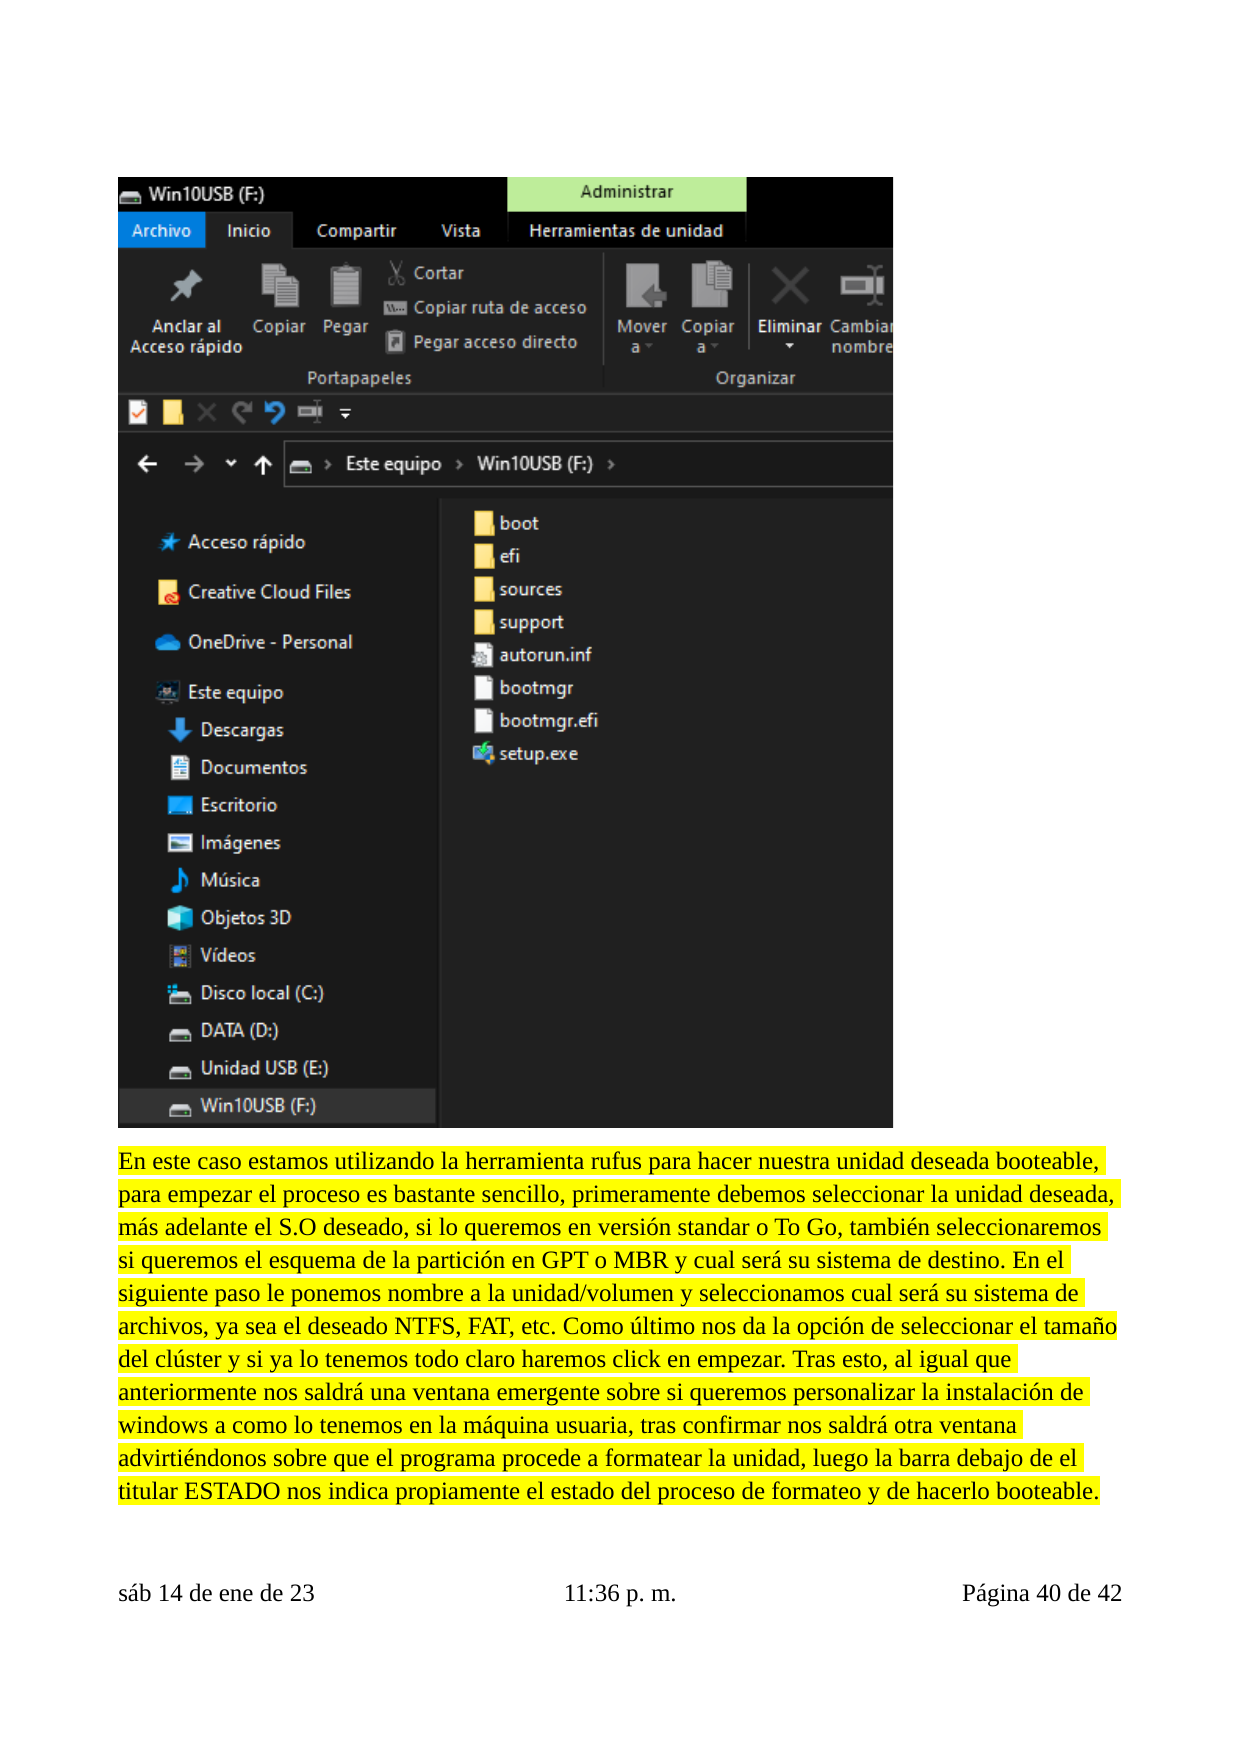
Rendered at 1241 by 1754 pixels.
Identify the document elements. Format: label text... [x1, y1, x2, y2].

text En este caso estamos utilizando la herramienta rufus para hacer nuestra unidad deseada booteable, para empezar el proceso es bastante sencillo, primeramente debemos seleccionar la unidad deseada, más adelante el S.O deseado, si lo queremos en versión standar o To Go, también seleccionaremos si queremos el esquema de la partición en GPT o MBR y cual será su sistema de destino. En el siguiente paso le ponemos nombre a la unidad/volumen y seleccionamos cual será su sistema de archivos, ya sea el deseado NTFS, FAT, etc. Como último nos da la opción de seleccionar el tamaño del clúster y si ya lo tenemos todo claro haremos click en empezar. Tras esto, al igual que anteriormente nos saldrá una ventana emergente sobre si queremos personalizar la instalación de windows a como lo tenemos en la máquina usuaria, tras confirmar nos saldrá otra ventana advirtiéndonos sobre que el programa procede a formatear la unidad, luego la barra debajo de el titular ESTADO nos indica propiamente el estado del proceso de formateo y de hacerlo booteable. [118, 1146, 1122, 1505]
picture [118, 177, 894, 1128]
